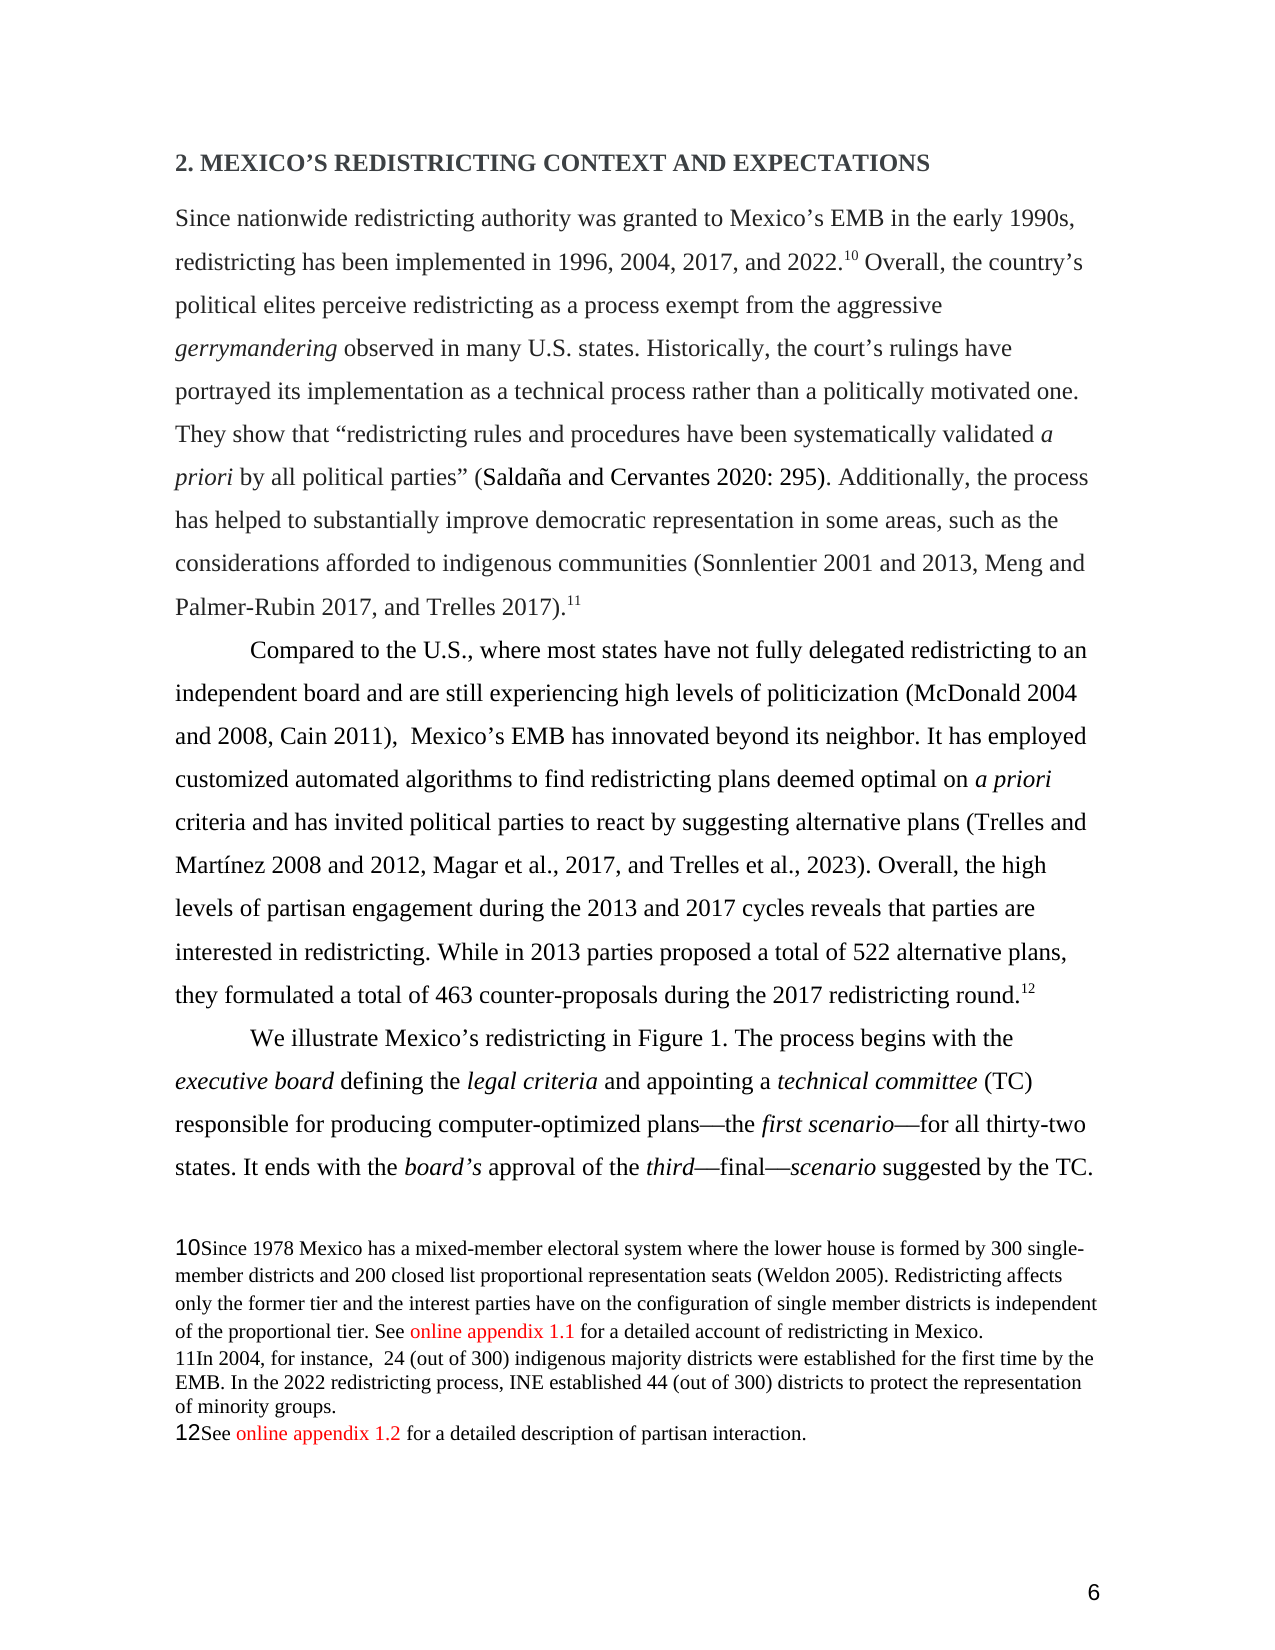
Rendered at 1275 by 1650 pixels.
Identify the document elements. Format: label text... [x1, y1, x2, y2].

text See online appendix 1.2 for a detailed description of partisan interaction. [175, 1418, 1100, 1445]
text In 2004, for instance, 24 (out of 300) indigenous majority districts were established for the first time by the EMB. In the 2022 redistricting process, INE established 44 (out of 300) districts to protect the representation of minority groups. [175, 1346, 1100, 1418]
text Since nationwide redistricting authority was granted to Mexico’s EMB in the early 1990s, redistricting has been implemented in 1996, 2004, 2017, and 2022. Overall, the country’s political elites perceive redistricting as a process exempt from the aggressive gerrymandering observed in many U.S. states. Historically, the court’s rulings have portrayed its implementation as a technical process rather than a politically motivated one. They show that “redistricting rules and procedures have been systematically validated a priori by all political parties” (Saldaña and Cervantes 2020: 295). Additionally, the process has helped to substantially improve democratic representation in some areas, such as the considerations afforded to indigenous communities (Sonnlentier 2001 and 2013, Meng and Palmer-Rubin 2017, and Trelles 2017). [175, 203, 1100, 620]
text Compared to the U.S., where most states have not fully delegated redistricting to an independent board and are still experiencing high levels of politicization (McDonald 2004 and 2008, Cain 2011), Mexico’s EMB has innovated beyond its neighbor. It has employed customized automated algorithms to find redistricting plans deemed optimal on a priori criteria and has invited political parties to react by suggesting alternative plans (Trelles and Martínez 2008 and 2012, Magar et al., 2017, and Trelles et al., 2023). Overall, the high levels of partisan engagement during the 2013 and 2017 cycles reveals that parties are interested in redistricting. While in 2013 parties proposed a total of 522 alternative plans, they formulated a total of 463 counter-proposals during the 2017 redistricting round. [175, 635, 1100, 1008]
text We illustrate Mexico’s redistricting in Figure 1. The process begins with the executive board defining the legal criteria and appointing a technical committee (TC) responsible for producing computer-optimized plans––the first scenario––for all thirty-two states. It ends with the board’s approval of the third––final––scenario suggested by the TC. [175, 1023, 1100, 1181]
subtitle 2. MEXICO’S REDISTRICTING CONTEXT AND EXPECTATIONS [175, 148, 1100, 177]
text Since 1978 Mexico has a mixed-member electoral system where the lower house is formed by 300 single-member districts and 200 closed list proportional representation seats (Weldon 2005). Redistricting affects only the former tier and the interest parties have on the configuration of single member districts is independent of the proportional tier. See online appendix 1.1 for a detailed account of redistricting in Mexico. [175, 1233, 1100, 1343]
